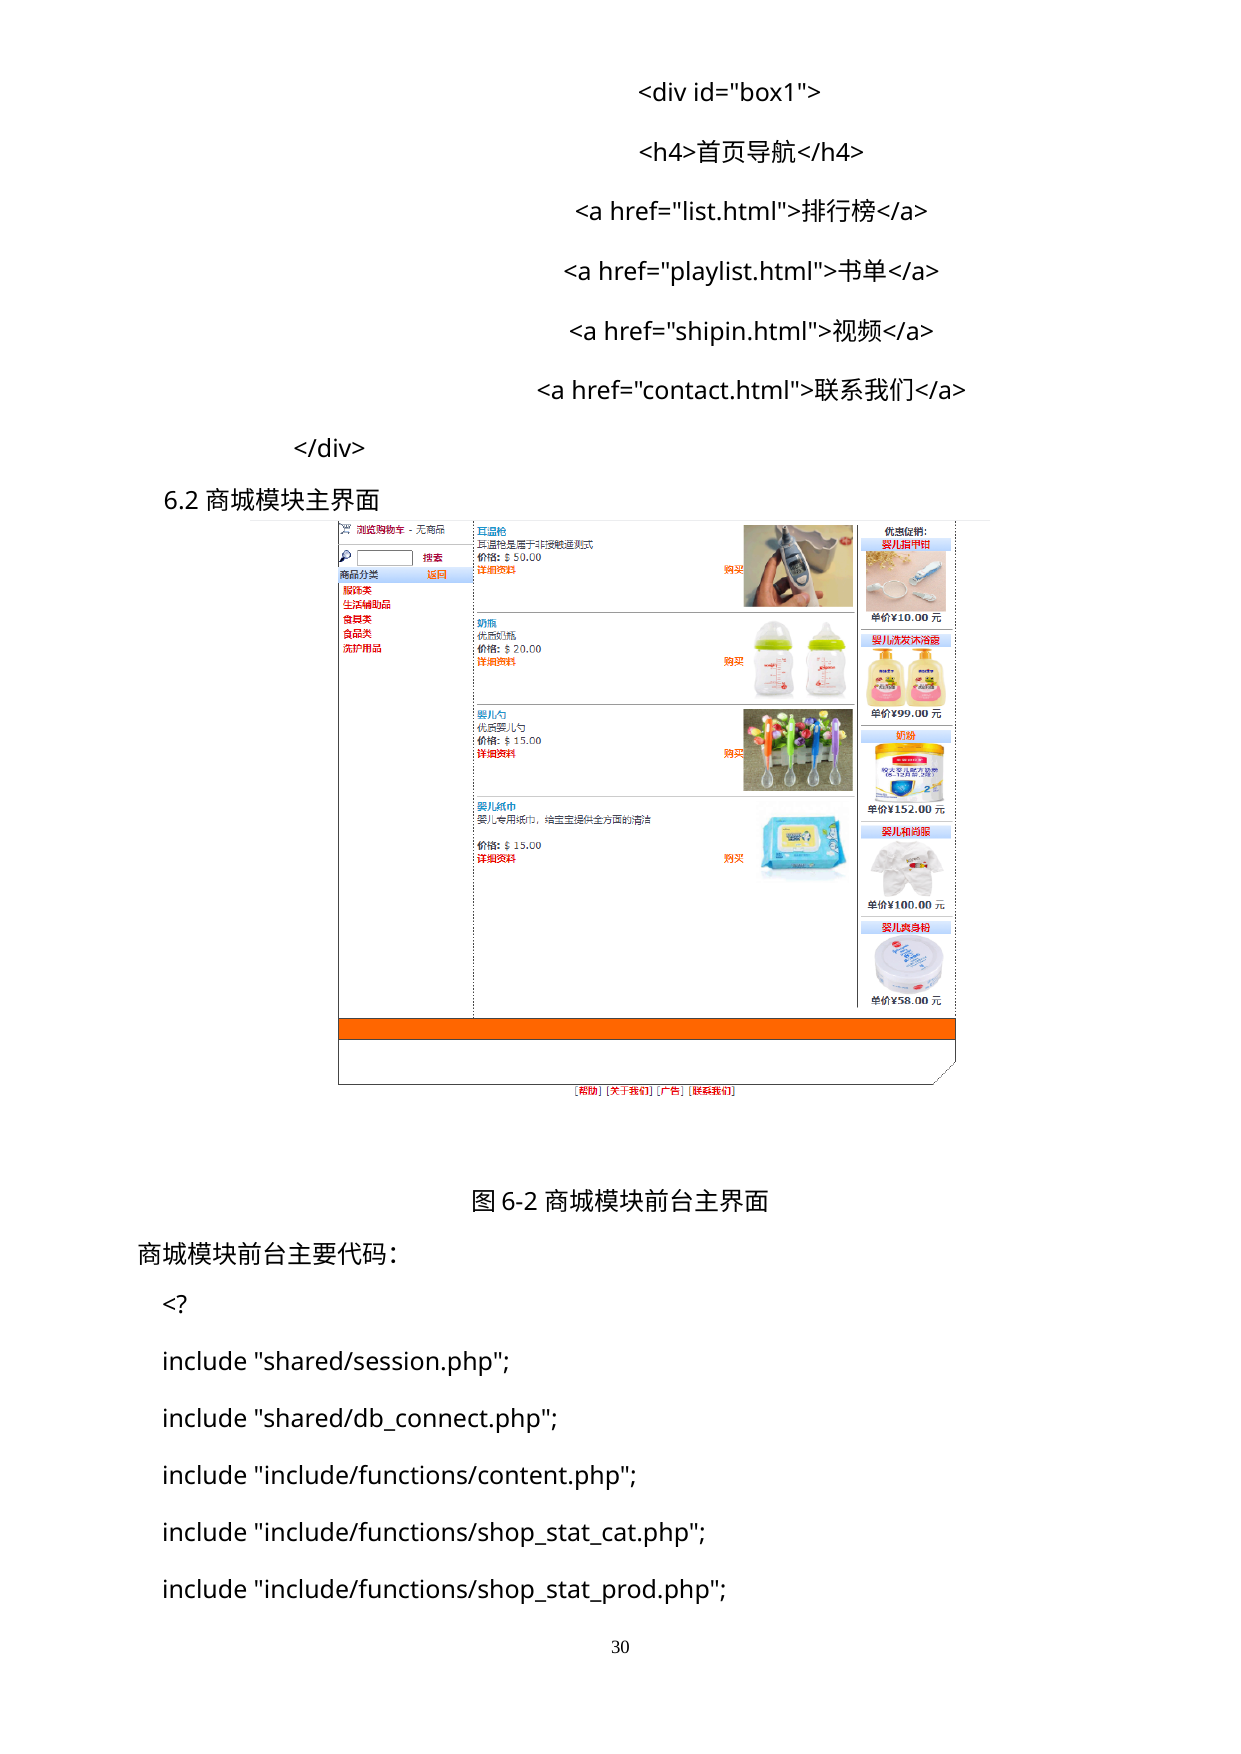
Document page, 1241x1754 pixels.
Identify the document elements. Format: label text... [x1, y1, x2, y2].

text </div> [118, 431, 1122, 464]
text include "include/functions/content.php"; [118, 1458, 1122, 1492]
text include "include/functions/shop_stat_prod.php"; [118, 1572, 1122, 1606]
text <? [118, 1287, 1122, 1321]
text include "shared/db_connect.php"; [118, 1401, 1122, 1435]
text include "shared/session.php"; [118, 1344, 1122, 1378]
text <div id="box1"> [118, 75, 1122, 109]
text 6.2 商城模块主界面 [118, 481, 1122, 517]
text <a href="shipin.html">视频</a> [118, 311, 1122, 347]
text <a href="list.html">排行榜</a> [118, 192, 1122, 228]
text <a href="playlist.html">书单</a> [118, 251, 1122, 288]
text <h4>首页导航</h4> [118, 132, 1122, 168]
text include "include/functions/shop_stat_cat.php"; [118, 1515, 1122, 1549]
text 商城模块前台主要代码： [118, 1234, 1122, 1270]
text 图6-2 商城模块前台主界面 [118, 1182, 1122, 1218]
text <a href="contact.html">联系我们</a> [118, 371, 1122, 407]
